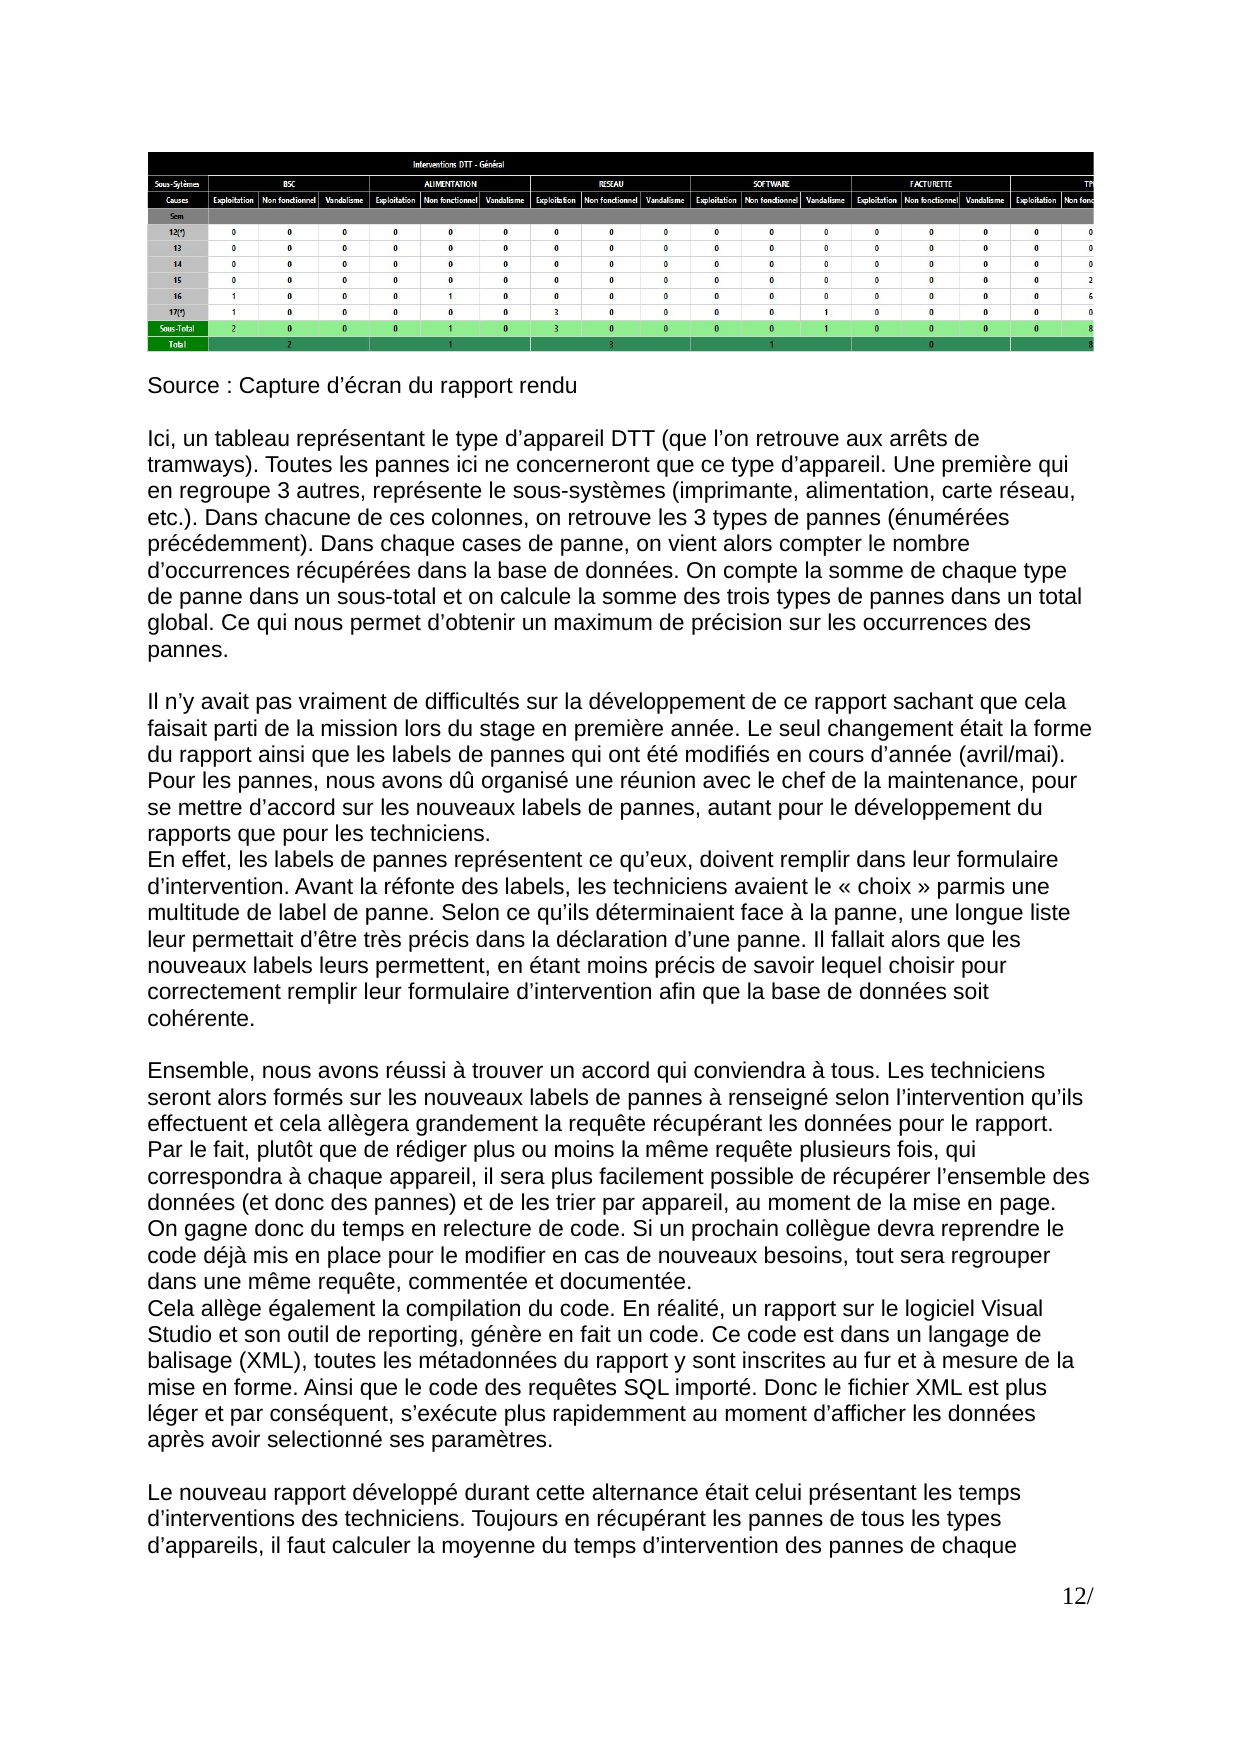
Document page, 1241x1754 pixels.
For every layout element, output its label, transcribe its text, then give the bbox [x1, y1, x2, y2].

text Par le fait, plutôt que de rédiger plus ou moins la même requête plusieurs fois, qui correspondra à chaque appareil, il sera plus facilement possible de récupérer l’ensemble des données (et donc des pannes) et de les trier par appareil, au moment de la mise en page. [147, 1136, 1093, 1215]
text Ensemble, nous avons réussi à trouver un accord qui conviendra à tous. Les techniciens seront alors formés sur les nouveaux labels de pannes à renseigné selon l’intervention qu’ils effectuent et cela allègera grandement la requête récupérant les données pour le rapport. [147, 1057, 1093, 1136]
text En effet, les labels de pannes représentent ce qu’eux, doivent remplir dans leur formulaire d’intervention. Avant la réfonte des labels, les techniciens avaient le « choix » parmis une multitude de label de panne. Selon ce qu’ils déterminaient face à la panne, une longue liste leur permettait d’être très précis dans la déclaration d’une panne. Il fallait alors que les nouveaux labels leurs permettent, en étant moins précis de savoir lequel choisir pour correctement remplir leur formulaire d’intervention afin que la base de données soit cohérente. [147, 846, 1093, 1031]
text Ici, un tableau représentant le type d’appareil DTT (que l’on retrouve aux arrêts de tramways). Toutes les pannes ici ne concerneront que ce type d’appareil. Une première qui en regroupe 3 autres, représente le sous-systèmes (imprimante, alimentation, carte réseau, etc.). Dans chacune de ces colonnes, on retrouve les 3 types de pannes (énumérées précédemment). Dans chaque cases de panne, on vient alors compter le nombre d’occurrences récupérées dans la base de données. On compte la somme de chaque type de panne dans un sous-total et on calcule la somme des trois types de pannes dans un total global. Ce qui nous permet d’obtenir un maximum de précision sur les occurrences des pannes. [147, 425, 1093, 662]
text Il n’y avait pas vraiment de difficultés sur la développement de ce rapport sachant que cela faisait parti de la mission lors du stage en première année. Le seul changement était la forme du rapport ainsi que les labels de pannes qui ont été modifiés en cours d’année (avril/mai). Pour les pannes, nous avons dû organisé une réunion avec le chef de la maintenance, pour se mettre d’accord sur les nouveaux labels de pannes, autant pour le développement du rapports que pour les techniciens. [147, 688, 1093, 846]
text Cela allège également la compilation du code. En réalité, un rapport sur le logiciel Visual Studio et son outil de reporting, génère en fait un code. Ce code est dans un langage de balisage (XML), toutes les métadonnées du rapport y sont inscrites au fur et à mesure de la mise en forme. Ainsi que le code des requêtes SQL importé. Donc le fichier XML est plus léger et par conséquent, s’exécute plus rapidemment au moment d’afficher les données après avoir selectionné ses paramètres. [147, 1294, 1093, 1453]
text [147, 147, 1093, 152]
text Le nouveau rapport développé durant cette alternance était celui présentant les temps d’interventions des techniciens. Toujours en récupérant les pannes de tous les types d’appareils, il faut calculer la moyenne du temps d’intervention des pannes de chaque [147, 1479, 1093, 1558]
text On gagne donc du temps en relecture de code. Si un prochain collègue devra reprendre le code déjà mis en place pour le modifier en cas de nouveaux besoins, tout sera regrouper dans une même requête, commentée et documentée. [147, 1215, 1093, 1294]
text Source : Capture d’écran du rapport rendu [147, 372, 1093, 398]
picture [147, 152, 1094, 372]
